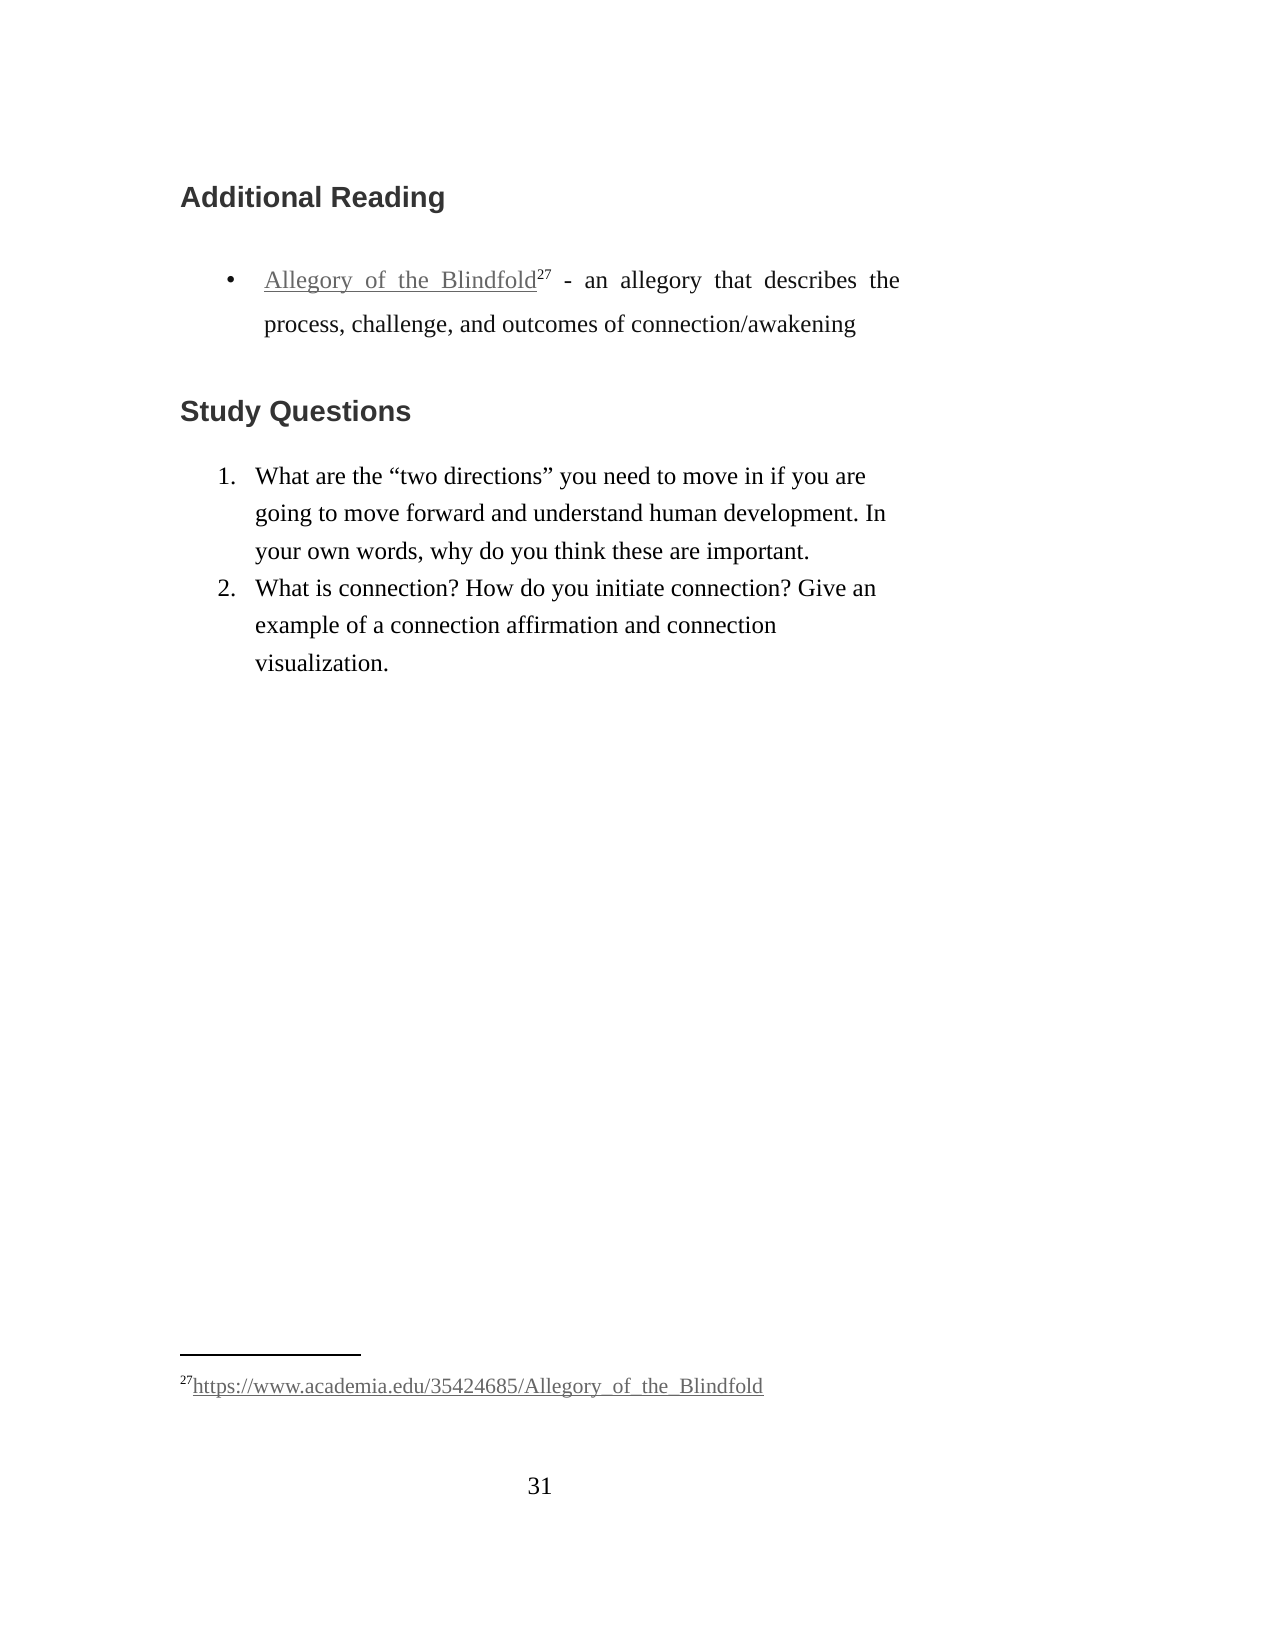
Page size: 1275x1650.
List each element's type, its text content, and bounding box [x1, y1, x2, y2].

list https://www.academia.edu/35424685/Allegory_of_the_Blindfold [763, 1373, 900, 1398]
list Allegory of the Blindfold - an allegory that describes the process, challenge, and outcomes of connection/awakening [226, 266, 900, 337]
list What are the “two directions” you need to move in if you are going to move forward and understand human development. In your own words, why do you think these are important. [217, 461, 900, 564]
subtitle Study Questions [180, 394, 900, 427]
subtitle Additional Reading [180, 180, 900, 213]
list What is connection? How do you initiate connection? Give an example of a connection affirmation and connection visualization. [217, 573, 900, 676]
